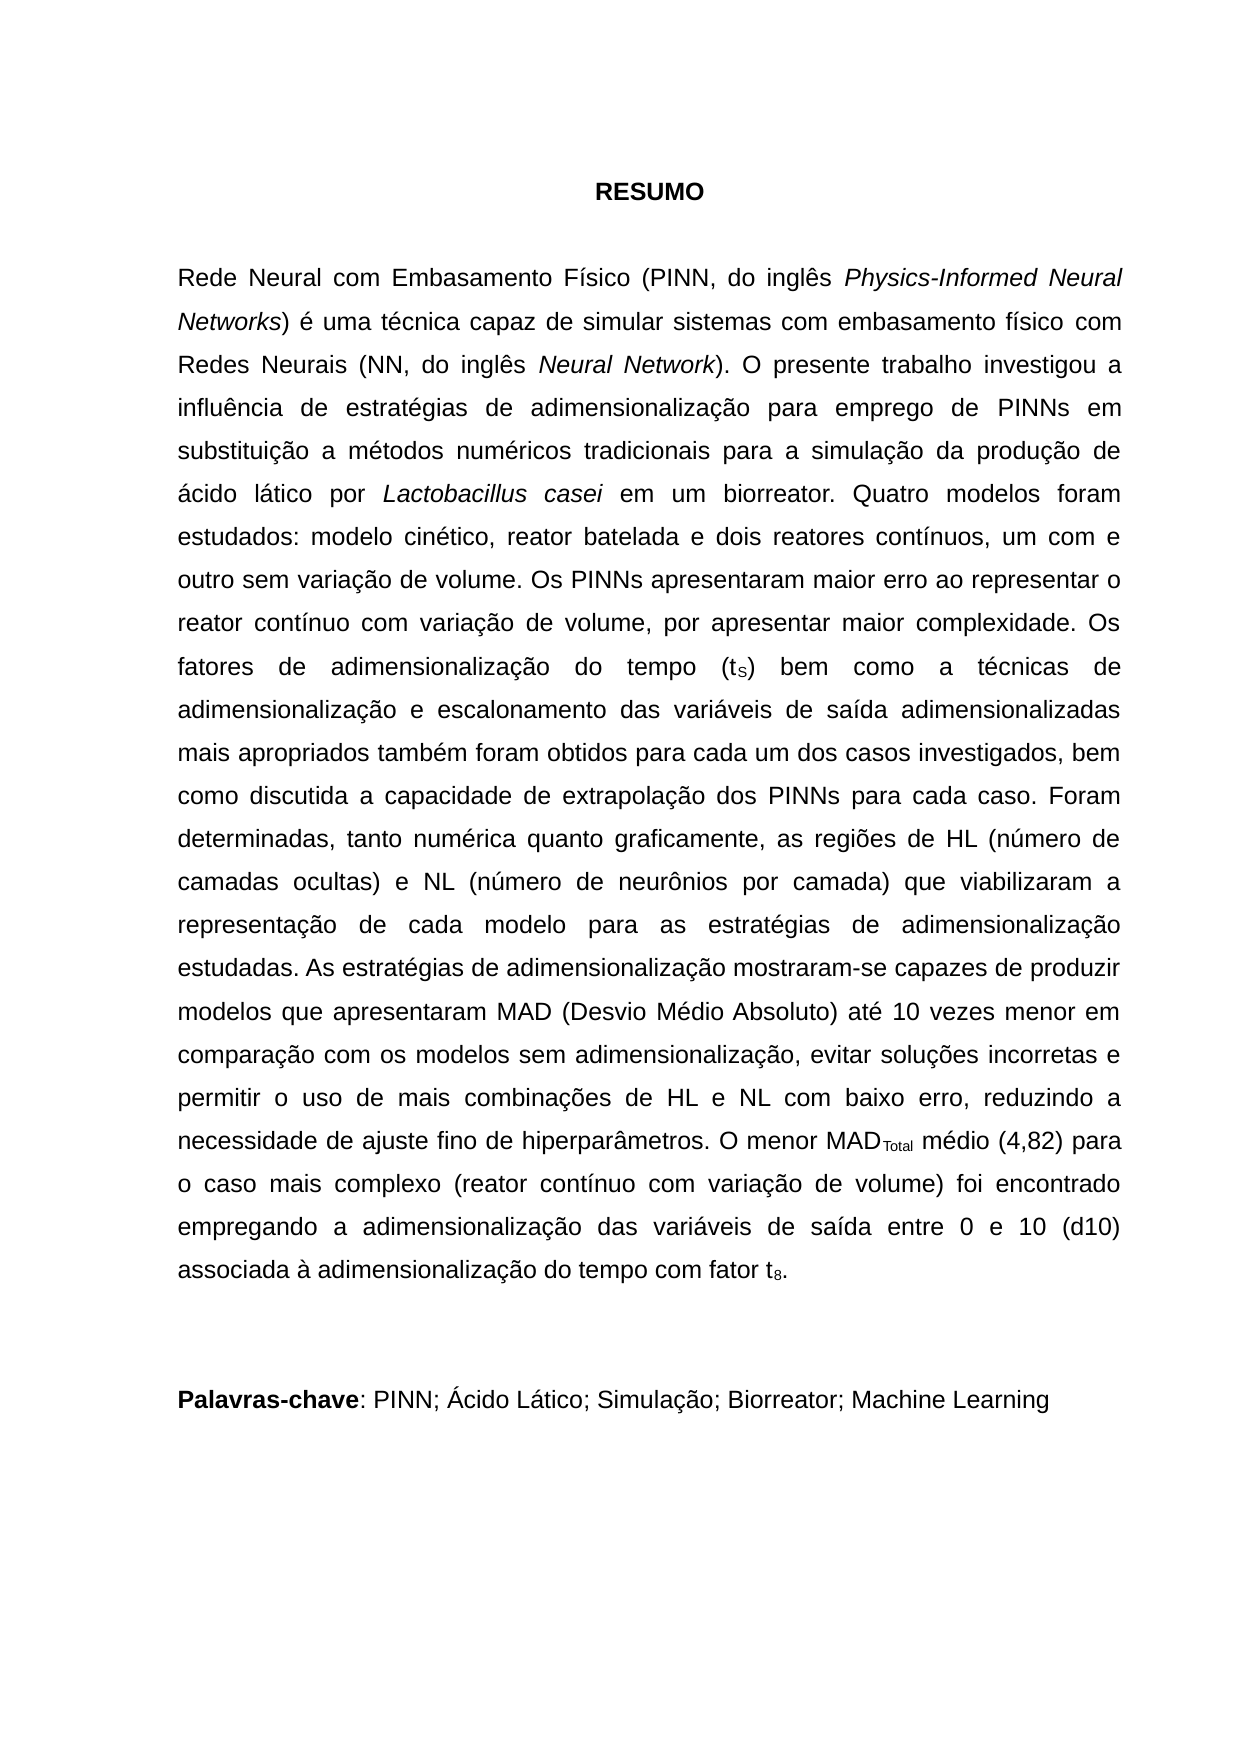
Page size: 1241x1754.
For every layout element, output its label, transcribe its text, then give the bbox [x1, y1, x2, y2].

text RESUMO [177, 177, 1122, 206]
text Palavras-chave: PINN; Ácido Lático; Simulação; Biorreator; Machine Learning [177, 1385, 1122, 1413]
text Rede Neural com Embasamento Físico (PINN, do inglês Physics-Informed Neural Networks) é uma técnica capaz de simular sistemas com embasamento físico com Redes Neurais (NN, do inglês Neural Network). O presente trabalho investigou a influência de estratégias de adimensionalização para emprego de PINNs em substituição a métodos numéricos tradicionais para a simulação da produção de ácido lático por Lactobacillus casei em um biorreator. Quatro modelos foram estudados: modelo cinético, reator batelada e dois reatores contínuos, um com e outro sem variação de volume. Os PINNs apresentaram maior erro ao representar o reator contínuo com variação de volume, por apresentar maior complexidade. Os fatores de adimensionalização do tempo (tS) bem como a técnicas de adimensionalização e escalonamento das variáveis de saída adimensionalizadas mais apropriados também foram obtidos para cada um dos casos investigados, bem como discutida a capacidade de extrapolação dos PINNs para cada caso. Foram determinadas, tanto numérica quanto graficamente, as regiões de HL (número de camadas ocultas) e NL (número de neurônios por camada) que viabilizaram a representação de cada modelo para as estratégias de adimensionalização estudadas. As estratégias de adimensionalização mostraram-se capazes de produzir modelos que apresentaram MAD (Desvio Médio Absoluto) até 10 vezes menor em comparação com os modelos sem adimensionalização, evitar soluções incorretas e permitir o uso de mais combinações de HL e NL com baixo erro, reduzindo a necessidade de ajuste fino de hiperparâmetros. O menor MADTotal médio (4,82) para o caso mais complexo (reator contínuo com variação de volume) foi encontrado empregando a adimensionalização das variáveis de saída entre 0 e 10 (d10) associada à adimensionalização do tempo com fator t8. [177, 263, 1122, 1284]
